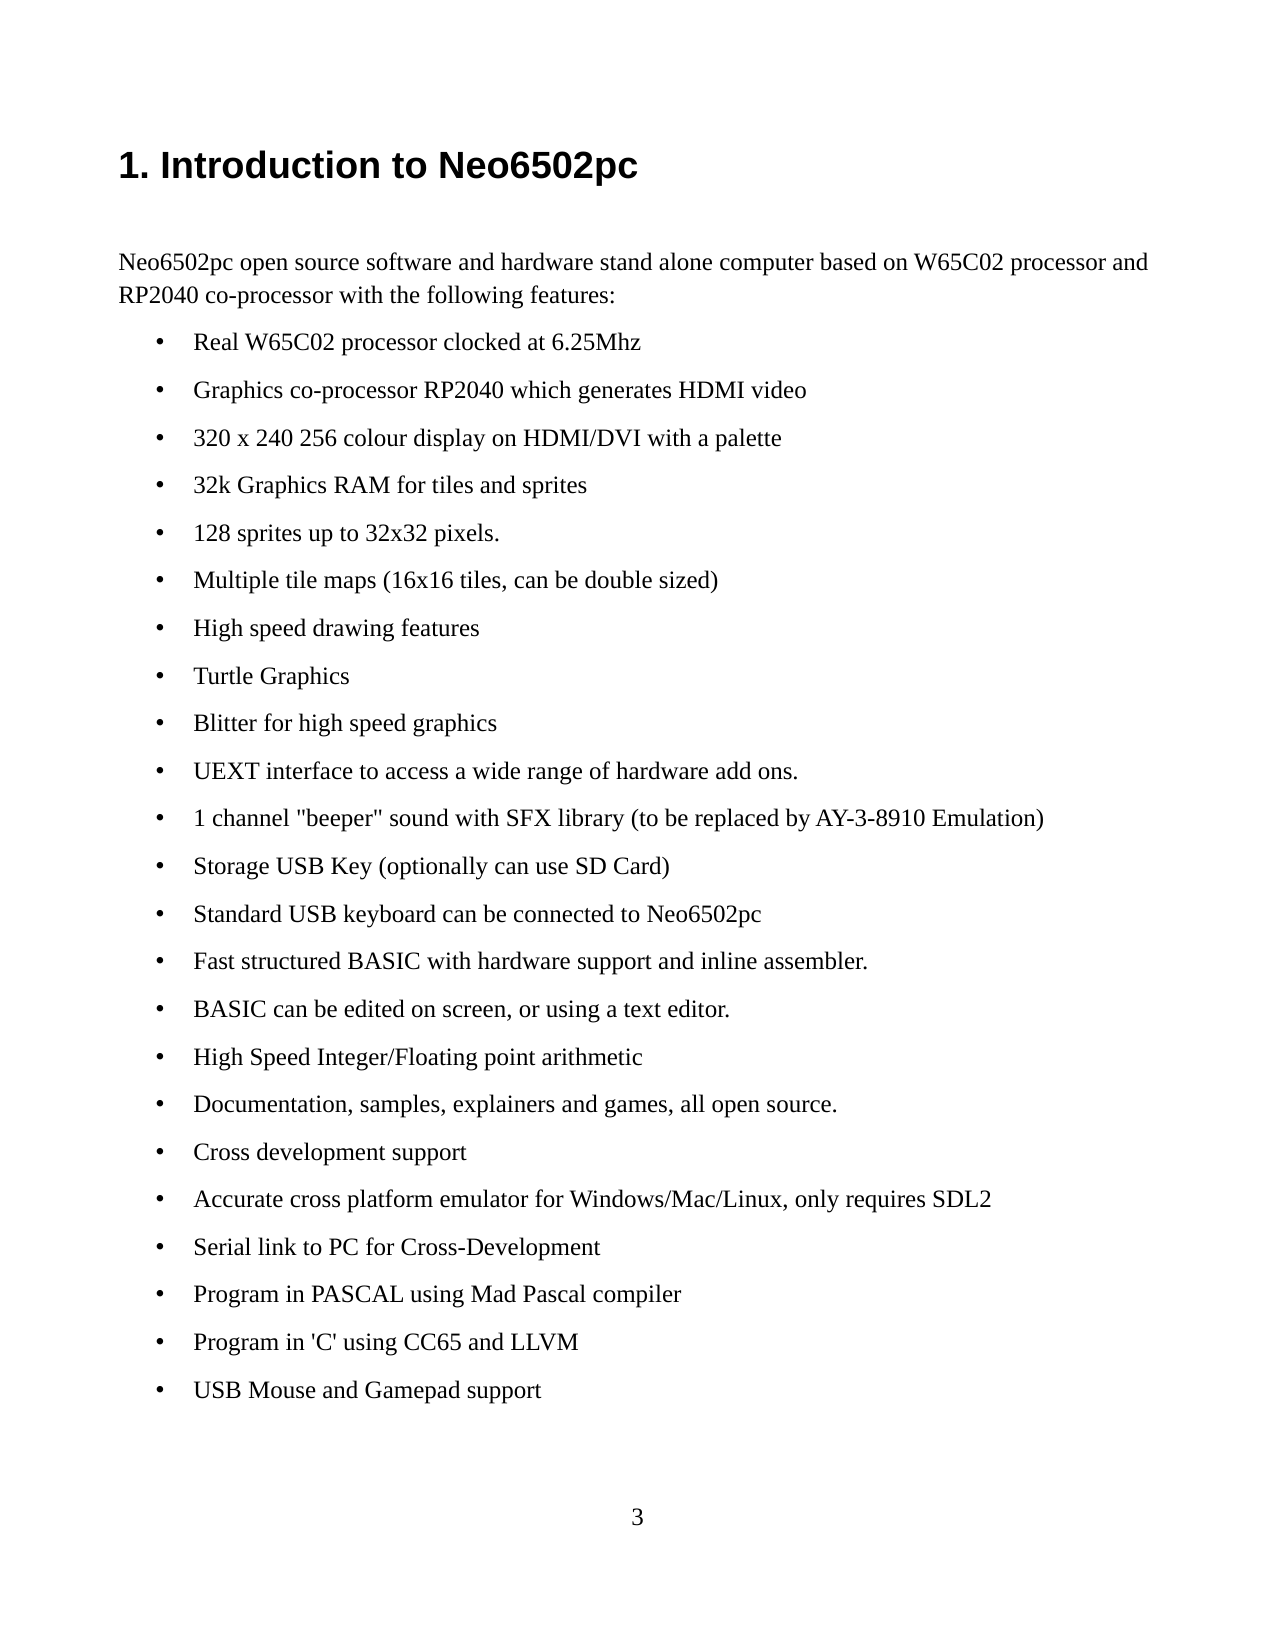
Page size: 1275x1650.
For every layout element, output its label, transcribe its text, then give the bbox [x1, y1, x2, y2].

list Cross development support [156, 1137, 1157, 1166]
list Turtle Graphics [156, 661, 1157, 689]
list BASIC can be edited on screen, or using a text editor. [156, 994, 1157, 1023]
list 1 channel "beeper" sound with SFX library (to be replaced by AY-3-8910 Emulation) [156, 803, 1157, 832]
list USB Mouse and Gamepad support [156, 1375, 1157, 1403]
list 32k Graphics RAM for tiles and sprites [156, 470, 1157, 499]
list Graphics co-processor RP2040 which generates HDMI video [156, 375, 1157, 404]
list Documentation, samples, explainers and games, all open source. [156, 1089, 1157, 1118]
list Fast structured BASIC with hardware support and inline assembler. [156, 946, 1157, 975]
list High Speed Integer/Floating point arithmetic [156, 1042, 1157, 1070]
list Serial link to PC for Cross-Development [156, 1232, 1157, 1261]
list 128 sprites up to 32x32 pixels. [156, 518, 1157, 547]
list UEXT interface to access a wide range of hardware add ons. [156, 756, 1157, 785]
list High speed drawing features [156, 613, 1157, 642]
list Blitter for high speed graphics [156, 708, 1157, 737]
list Program in PASCAL using Mad Pascal compiler [156, 1279, 1157, 1308]
text Neo6502pc open source software and hardware stand alone computer based on W65C02 processor and RP2040 co-processor with the following features: [118, 247, 1157, 309]
list Accurate cross platform emulator for Windows/Mac/Linux, only requires SDL2 [156, 1184, 1157, 1213]
list Multiple tile maps (16x16 tiles, can be double sized) [156, 566, 1157, 594]
list Program in 'C' using CC65 and LLVM [156, 1327, 1157, 1356]
list Standard USB keyboard can be connected to Neo6502pc [156, 899, 1157, 927]
list 320 x 240 256 colour display on HDMI/DVI with a palette [156, 423, 1157, 451]
list Real W65C02 processor clocked at 6.25Mhz [156, 327, 1157, 356]
subtitle 1. Introduction to Neo6502pc [118, 143, 1157, 187]
list Storage USB Key (optionally can use SD Card) [156, 851, 1157, 880]
